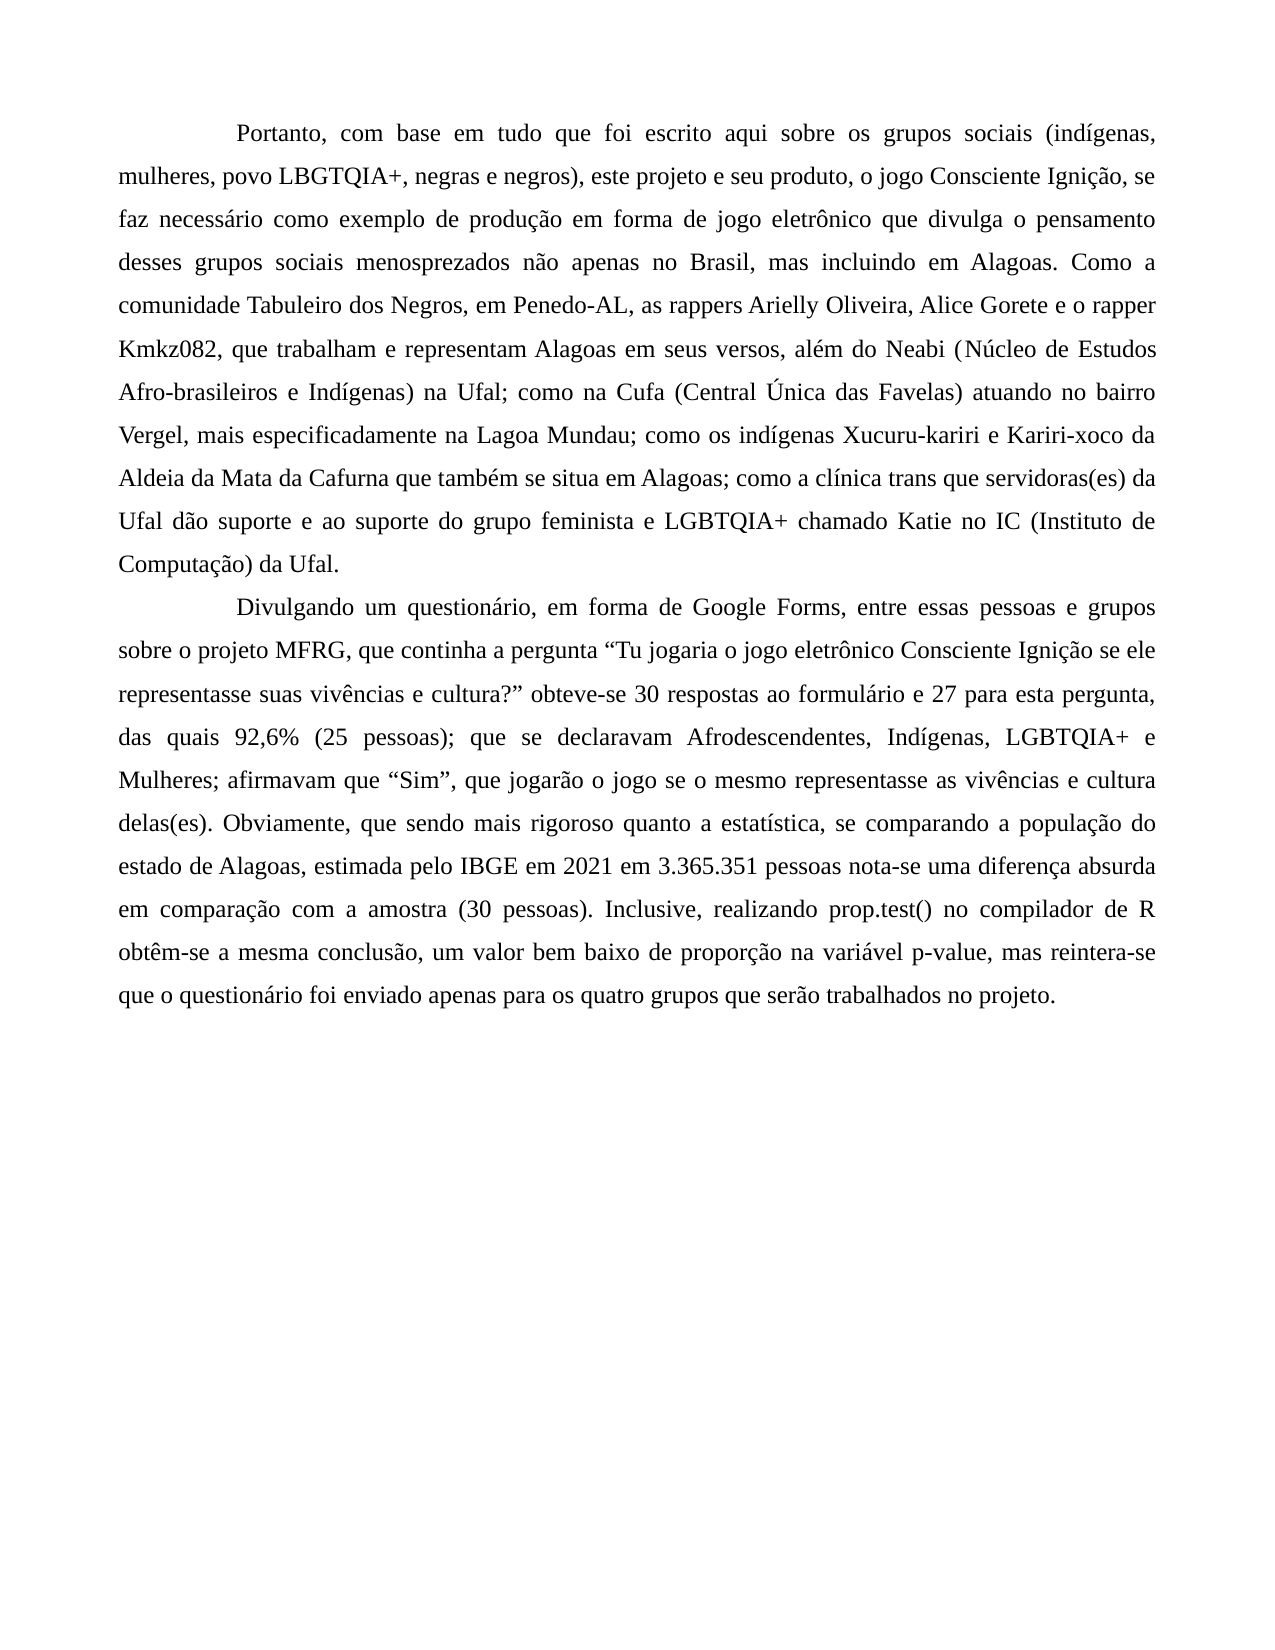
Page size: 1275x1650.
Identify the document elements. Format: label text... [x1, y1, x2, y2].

text Divulgando um questionário, em forma de Google Forms, entre essas pessoas e grupos sobre o projeto MFRG, que continha a pergunta “Tu jogaria o jogo eletrônico Consciente Ignição se ele representasse suas vivências e cultura?” obteve-se 30 respostas ao formulário e 27 para esta pergunta, das quais 92,6% (25 pessoas); que se declaravam Afrodescendentes, Indígenas, LGBTQIA+ e Mulheres; afirmavam que “Sim”, que jogarão o jogo se o mesmo representasse as vivências e cultura delas(es). Obviamente, que sendo mais rigoroso quanto a estatística, se comparando a população do estado de Alagoas, estimada pelo IBGE em 2021 em 3.365.351 pessoas nota-se uma diferença absurda em comparação com a amostra (30 pessoas). Inclusive, realizando prop.test() no compilador de R obtêm-se a mesma conclusão, um valor bem baixo de proporção na variável p-value, mas reintera-se que o questionário foi enviado apenas para os quatro grupos que serão trabalhados no projeto. [118, 592, 1157, 1009]
text Portanto, com base em tudo que foi escrito aqui sobre os grupos sociais (indígenas, mulheres, povo LBGTQIA+, negras e negros), este projeto e seu produto, o jogo Consciente Ignição, se faz necessário como exemplo de produção em forma de jogo eletrônico que divulga o pensamento desses grupos sociais menosprezados não apenas no Brasil, mas incluindo em Alagoas. Como a comunidade Tabuleiro dos Negros, em Penedo-AL, as rappers Arielly Oliveira, Alice Gorete e o rapper Kmkz082, que trabalham e representam Alagoas em seus versos, além do Neabi (Núcleo de Estudos Afro-brasileiros e Indígenas) na Ufal; como na Cufa (Central Única das Favelas) atuando no bairro Vergel, mais especificadamente na Lagoa Mundau; como os indígenas Xucuru-kariri e Kariri-xoco da Aldeia da Mata da Cafurna que também se situa em Alagoas; como a clínica trans que servidoras(es) da Ufal dão suporte e ao suporte do grupo feminista e LGBTQIA+ chamado Katie no IC (Instituto de Computação) da Ufal. [118, 118, 1157, 578]
